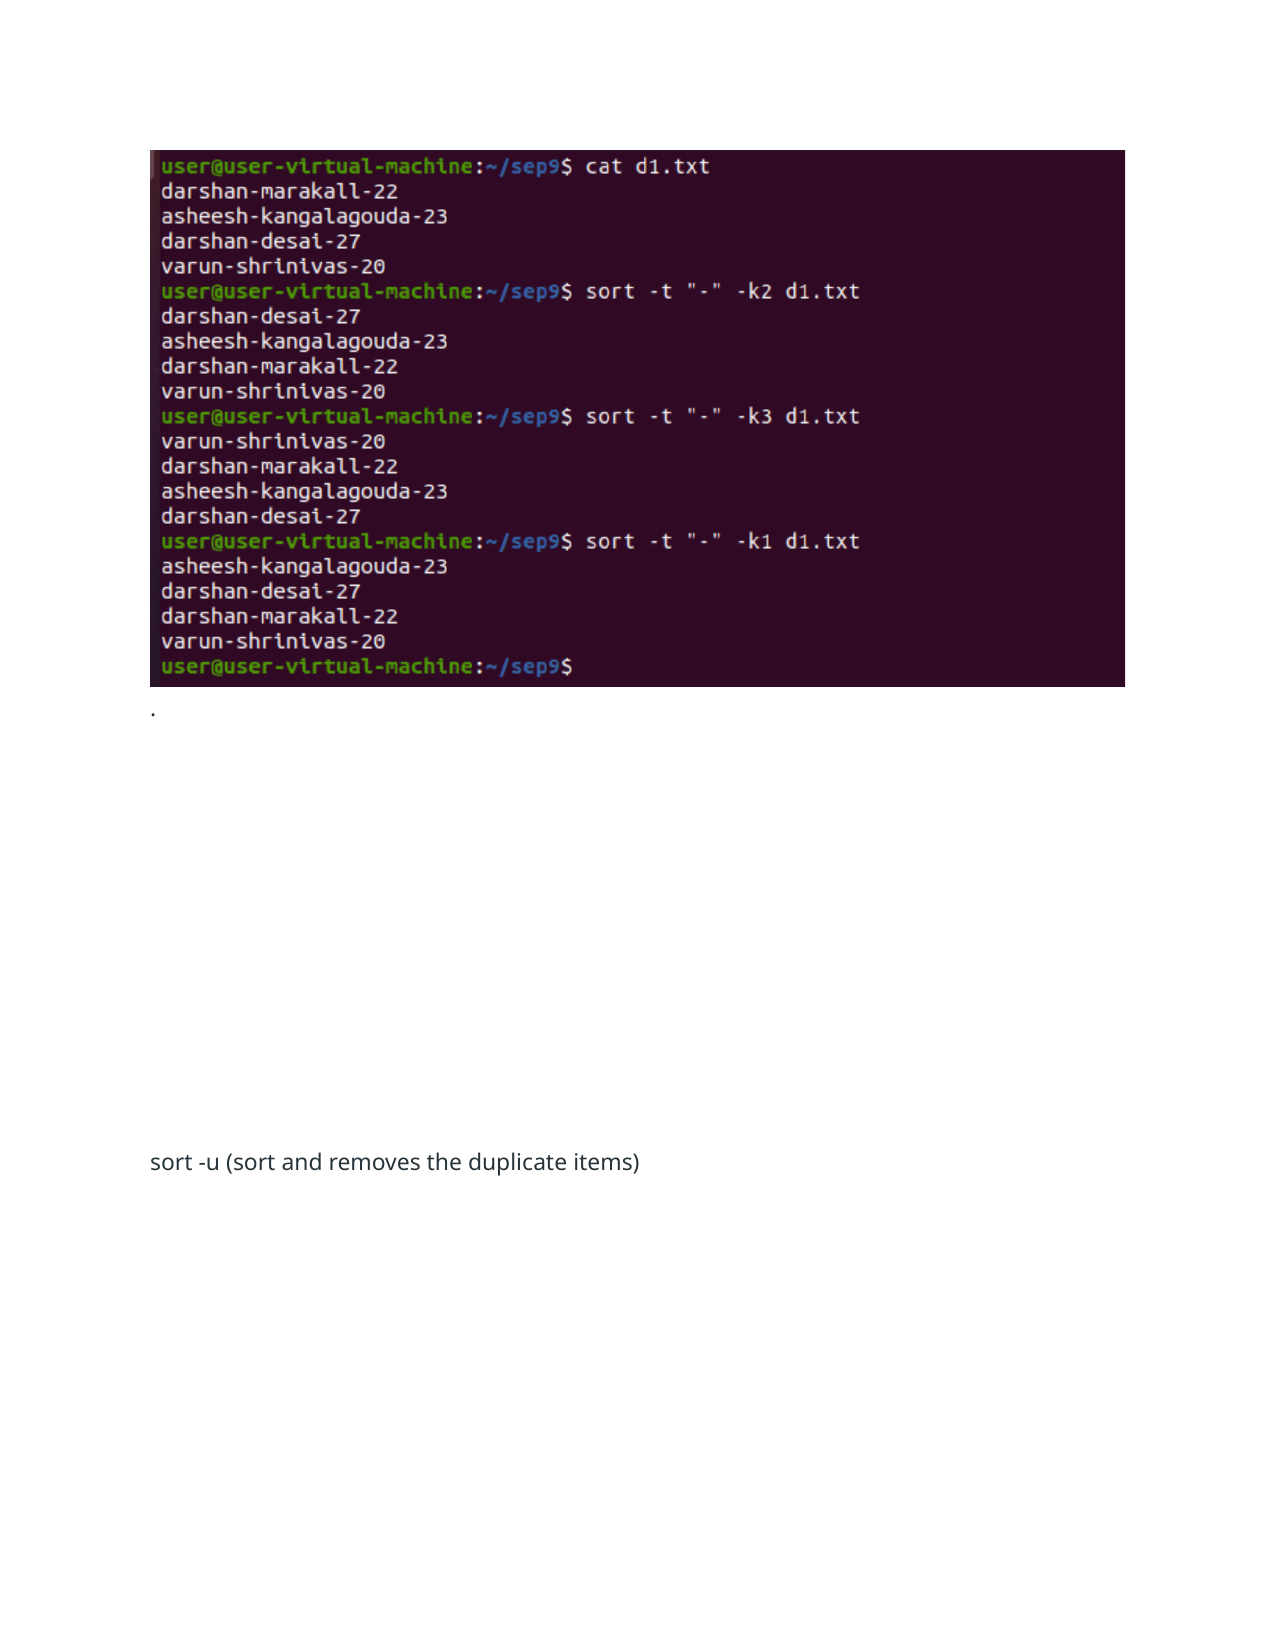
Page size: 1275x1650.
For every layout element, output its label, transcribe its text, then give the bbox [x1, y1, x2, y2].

text . [150, 687, 1125, 723]
text sort -u (sort and removes the duplicate items) [150, 1146, 1125, 1177]
picture [150, 150, 1125, 687]
